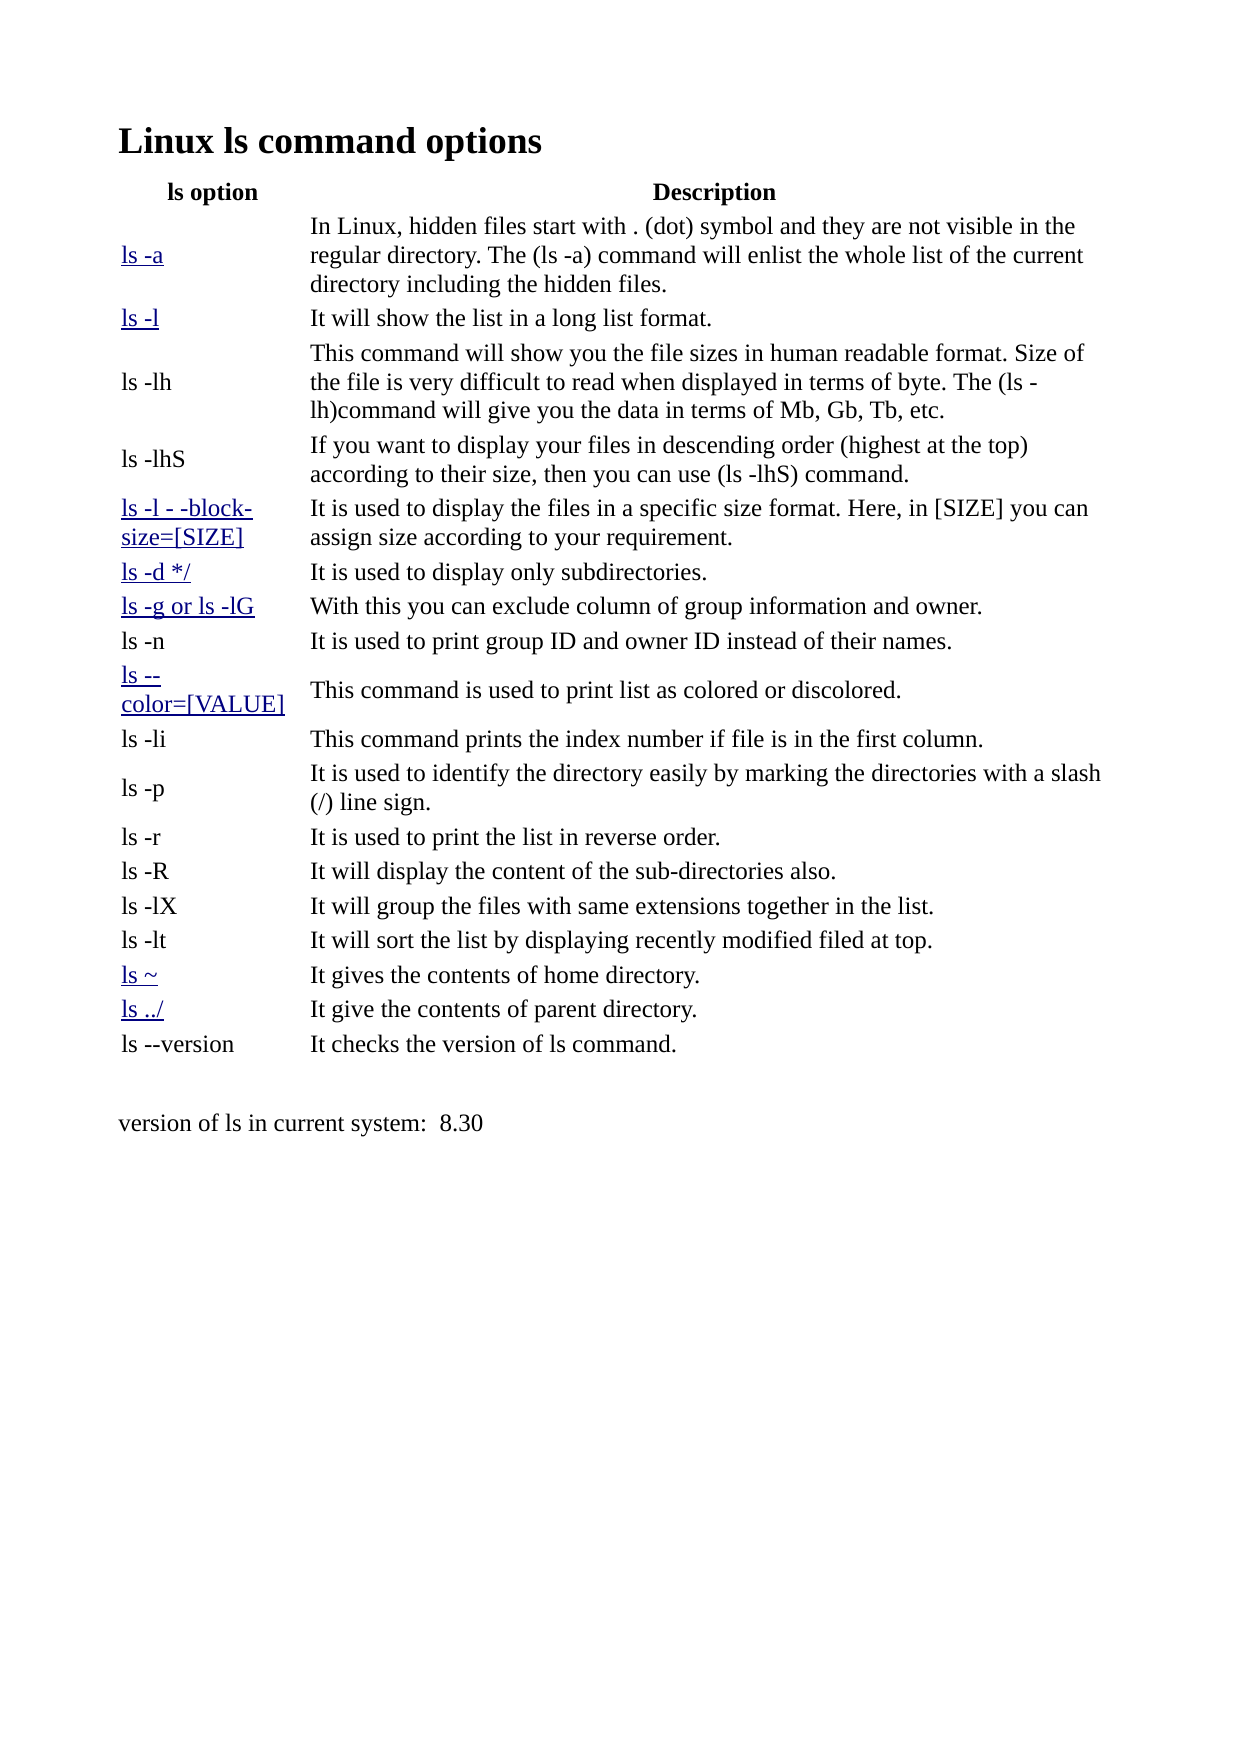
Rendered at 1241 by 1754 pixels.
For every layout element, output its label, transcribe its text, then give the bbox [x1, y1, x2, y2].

table_cell It gives the contents of home directory. [307, 957, 1122, 992]
subtitle Linux ls command options [118, 118, 1122, 161]
table_cell This command will show you the file sizes in human readable format. Size of the file is very difficult to read when displayed in terms of byte. The (ls -lh)command will give you the data in terms of Mb, Gb, Tb, etc. [307, 335, 1122, 427]
table_cell It is used to print the list in reverse order. [307, 819, 1122, 853]
table_cell ls ../ [118, 992, 307, 1026]
table_cell ls -d */ [118, 554, 307, 588]
table_cell With this you can exclude column of group information and owner. [307, 588, 1122, 623]
table_cell It is used to print group ID and owner ID instead of their names. [307, 623, 1122, 657]
table_cell It checks the version of ls command. [307, 1026, 1122, 1061]
table_cell ls -n [118, 623, 307, 657]
table_cell This command prints the index number if file is in the first column. [307, 721, 1122, 755]
table_cell It will sort the list by displaying recently modified filed at top. [307, 923, 1122, 957]
table_cell It will group the files with same extensions together in the list. [307, 888, 1122, 922]
table_cell ls -a [118, 208, 307, 300]
table_cell ls -g or ls -lG [118, 588, 307, 623]
table_cell ls ~ [118, 957, 307, 992]
table_cell It is used to identify the directory easily by marking the directories with a slash (/) line sign. [307, 755, 1122, 819]
table_header Description [307, 174, 1122, 208]
table_cell If you want to display your files in descending order (highest at the top) according to their size, then you can use (ls -lhS) command. [307, 427, 1122, 490]
table_cell ls -lh [118, 335, 307, 427]
table_cell It will show the list in a long list format. [307, 300, 1122, 335]
table_cell ls -lX [118, 888, 307, 922]
table_cell In Linux, hidden files start with . (dot) symbol and they are not visible in the regular directory. The (ls -a) command will enlist the whole list of the current directory including the hidden files. [307, 208, 1122, 300]
table_cell ls --version [118, 1026, 307, 1061]
table_header ls option [118, 174, 307, 208]
table_cell ls -l [118, 300, 307, 335]
table_cell ls -li [118, 721, 307, 755]
table_cell ls -p [118, 755, 307, 819]
text version of ls in current system: 8.30 [118, 1108, 1122, 1137]
table_cell ls -R [118, 853, 307, 888]
table_cell ls -lhS [118, 427, 307, 490]
table_cell ls --color=[VALUE] [118, 658, 307, 721]
table_cell ls -r [118, 819, 307, 853]
table_cell It is used to display only subdirectories. [307, 554, 1122, 588]
table_cell It give the contents of parent directory. [307, 992, 1122, 1026]
table_cell ls -l - -block-size=[SIZE] [118, 490, 307, 554]
table_cell It will display the content of the sub-directories also. [307, 853, 1122, 888]
table_cell ls -lt [118, 923, 307, 957]
table_cell This command is used to print list as colored or discolored. [307, 658, 1122, 721]
table_cell It is used to display the files in a specific size format. Here, in [SIZE] you can assign size according to your requirement. [307, 490, 1122, 554]
